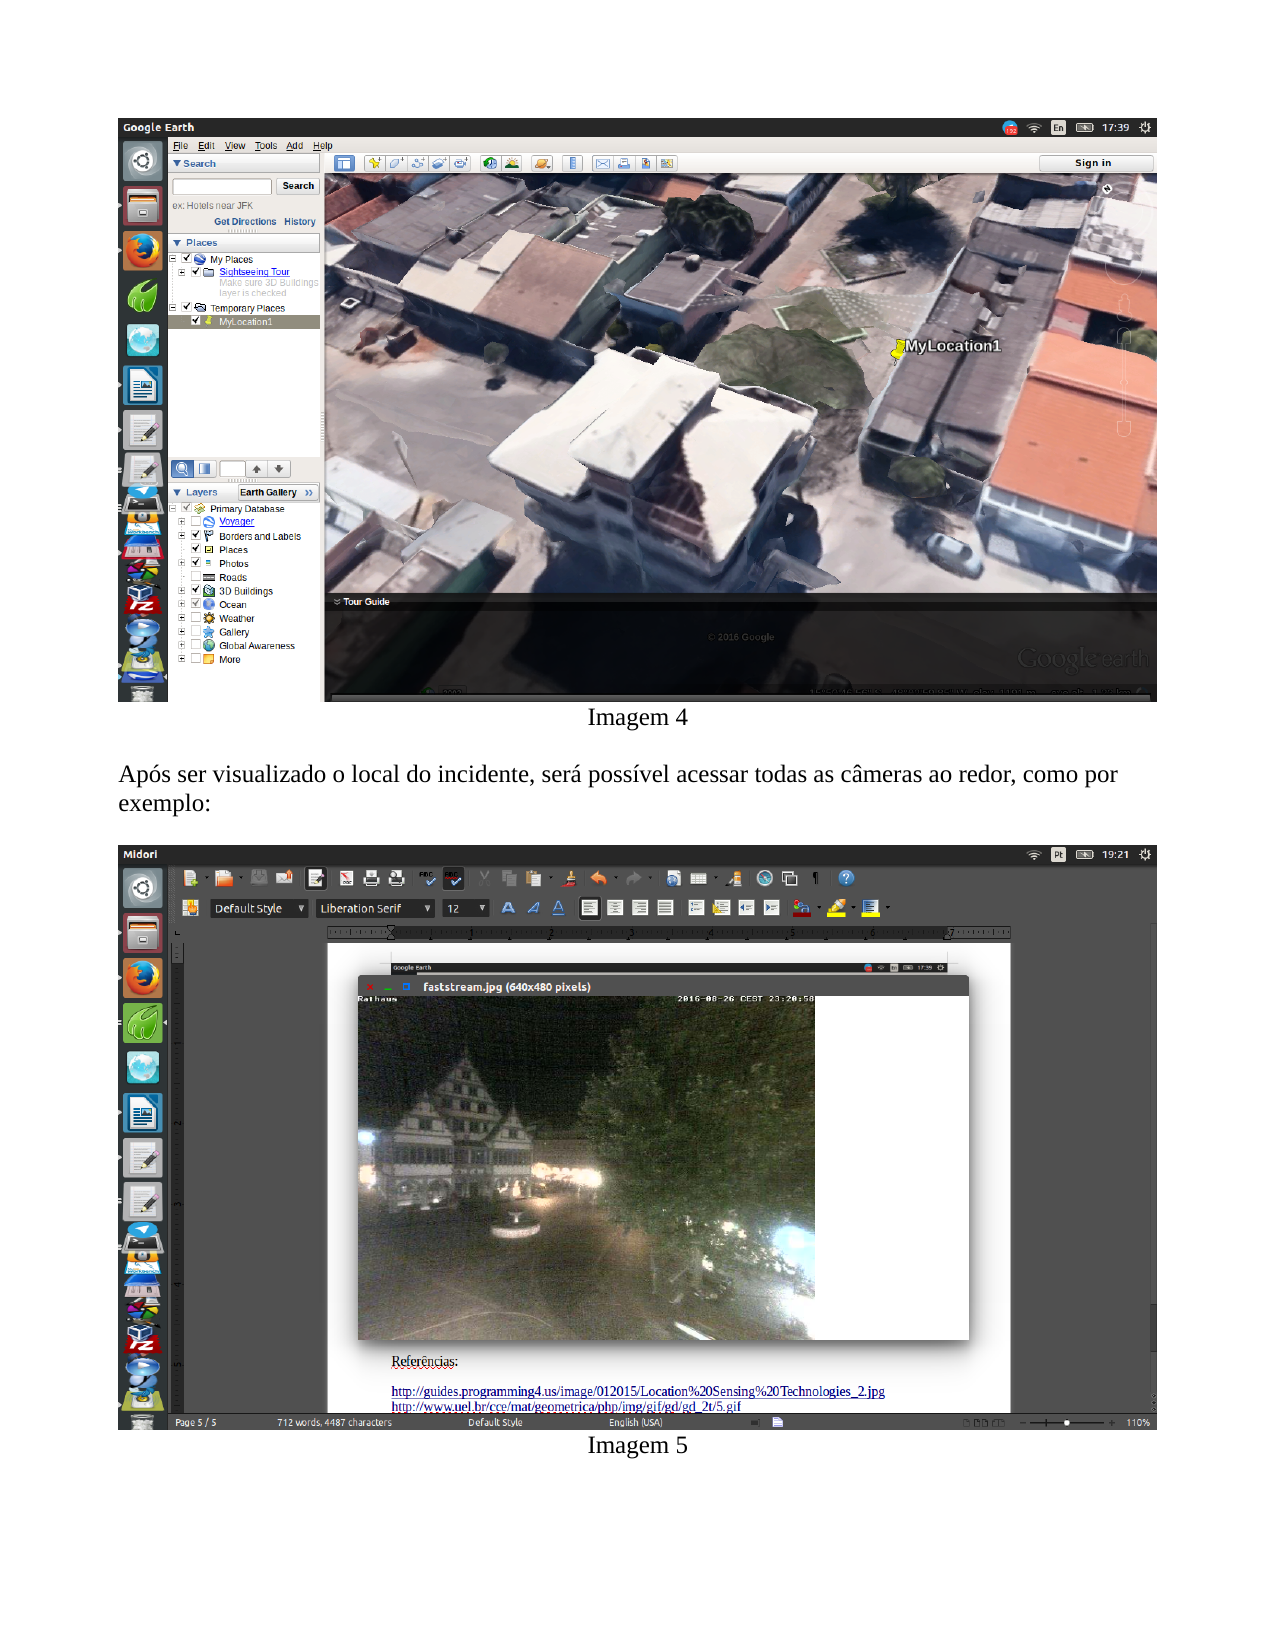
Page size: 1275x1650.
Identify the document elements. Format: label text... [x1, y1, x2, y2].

text Após ser visualizado o local do incidente, será possível acessar todas as câmeras ao redor, como por exemplo: [118, 759, 1157, 817]
picture [118, 118, 1157, 702]
text Imagem 5 [118, 1430, 1157, 1458]
text Imagem 4 [118, 702, 1157, 731]
picture [118, 845, 1157, 1430]
